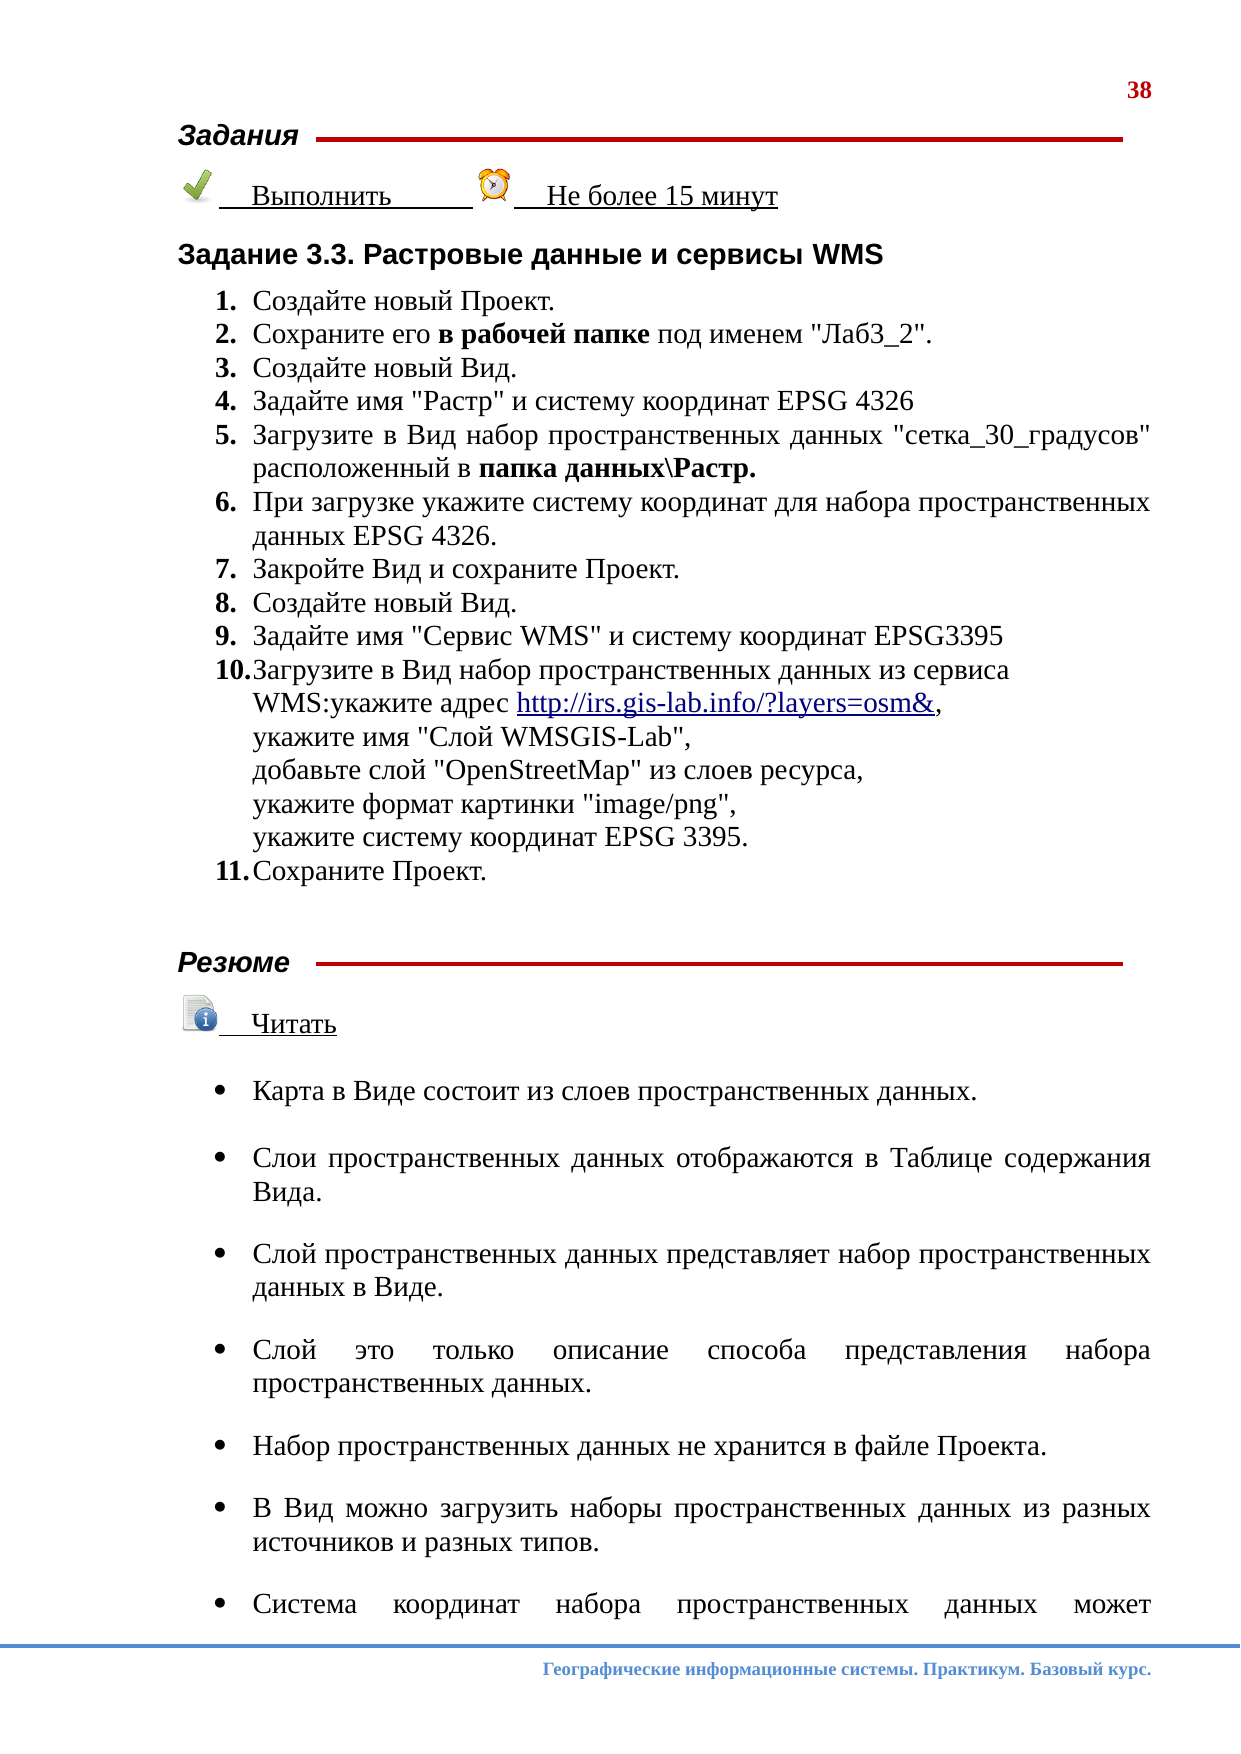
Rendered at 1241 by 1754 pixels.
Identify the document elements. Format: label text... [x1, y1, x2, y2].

text Выполнить Не более 15 минут [177, 164, 1152, 212]
list Набор пространственных данных не хранится в файле Проекта. [215, 1428, 1152, 1461]
picture [178, 992, 218, 1032]
subtitle Задания [177, 118, 1152, 152]
picture [474, 165, 513, 204]
text Читать [177, 991, 1152, 1039]
list Закройте Вид и сохраните Проект. [215, 551, 1152, 585]
subtitle Резюме [177, 945, 1152, 979]
list Загрузите в Вид набор пространственных данных из сервиса WMS:укажите адрес http://irs.gis-lab.info/?layers=osm&, укажите имя "Слой WMSGIS-Lab", добавьте слой "OpenStreetMap" из слоев ресурса, укажите формат картинки "image/png", укажите систему координат EPSG 3395. [215, 652, 1152, 853]
list Создайте новый Вид. [215, 585, 1152, 618]
picture [178, 165, 217, 204]
subtitle Задание 3.3. Растровые данные и сервисы WMS [177, 237, 1152, 270]
list Создайте новый Вид. [215, 350, 1152, 383]
list Задайте имя "Сервис WMS" и систему координат EPSG3395 [215, 618, 1152, 652]
list Задайте имя "Растр" и систему координат EPSG 4326 [215, 383, 1152, 417]
list Система координат набора пространственных данных может [215, 1586, 1152, 1620]
list Загрузите в Вид набор пространственных данных "сетка_30_градусов" расположенный в папка данных\Растр. [215, 417, 1152, 484]
list Сохраните его в рабочей папке под именем "Лаб3_2". [215, 316, 1152, 350]
list Слои пространственных данных отображаются в Таблице содержания Вида. [215, 1140, 1152, 1207]
list Слой это только описание способа представления набора пространственных данных. [215, 1332, 1152, 1399]
list При загрузке укажите систему координат для набора пространственных данных EPSG 4326. [215, 484, 1152, 551]
list Слой пространственных данных представляет набор пространственных данных в Виде. [215, 1236, 1152, 1303]
list В Вид можно загрузить наборы пространственных данных из разных источников и разных типов. [215, 1490, 1152, 1557]
list Создайте новый Проект. [215, 283, 1152, 316]
list Сохраните Проект. [215, 853, 1152, 887]
list Карта в Виде состоит из слоев пространственных данных. [215, 1073, 1152, 1106]
